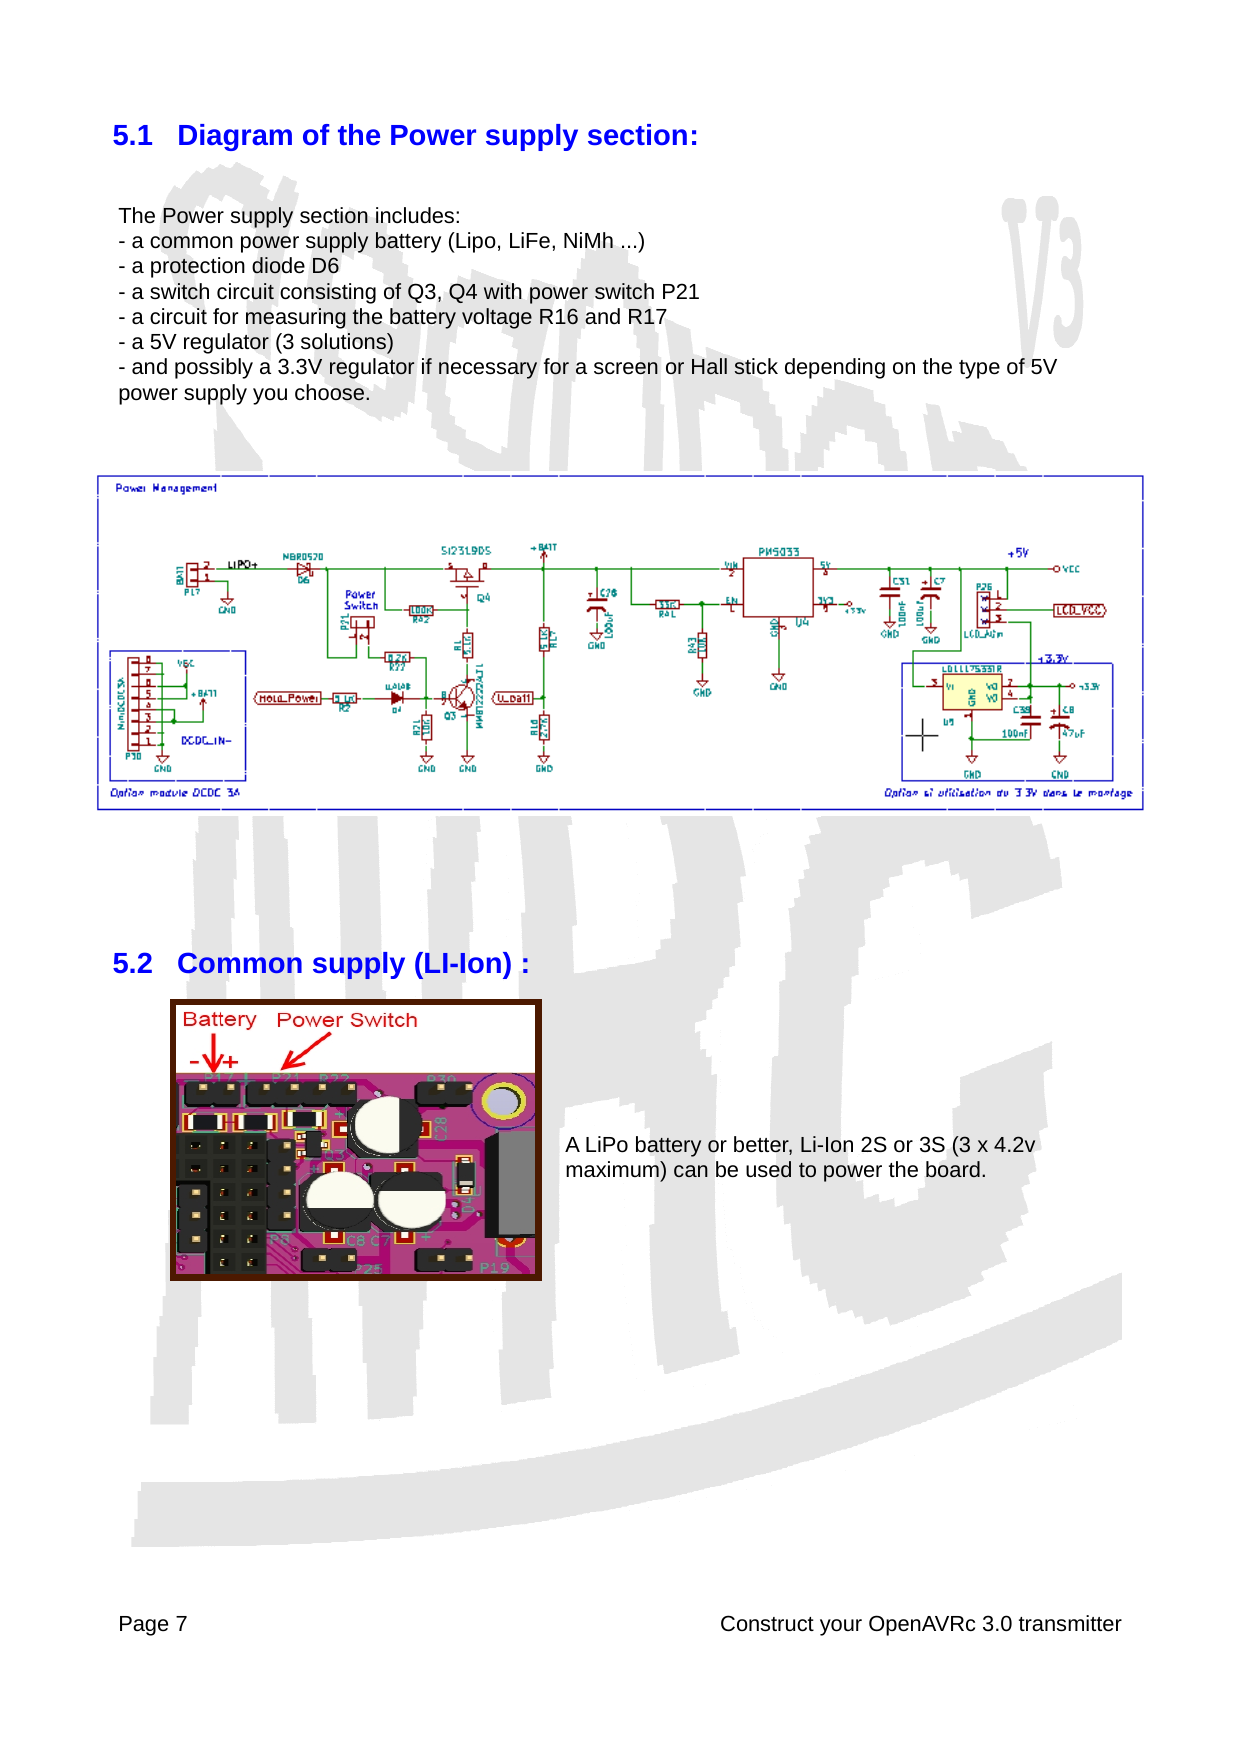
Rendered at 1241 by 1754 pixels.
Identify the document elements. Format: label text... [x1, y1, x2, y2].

subtitle 5.2 Common supply (LI-Ion) : [112, 946, 1122, 979]
text - a 5V regulator (3 solutions) [118, 329, 1122, 354]
text The Power supply section includes: [118, 203, 1122, 228]
text [118, 1132, 170, 1182]
subtitle 5.1 Diagram of the Power supply section: [112, 118, 1122, 152]
picture [95, 471, 1146, 816]
picture [176, 1005, 535, 1274]
text - and possibly a 3.3V regulator if necessary for a screen or Hall stick depending on the type of 5V power supply you choose. [118, 354, 1122, 404]
text - a protection diode D6 [118, 253, 1122, 278]
text - a circuit for measuring the battery voltage R16 and R17 [118, 304, 1122, 329]
text - a switch circuit consisting of Q3, Q4 with power switch P21 [118, 278, 1122, 304]
text A LiPo battery or better, Li-Ion 2S or 3S (3 x 4.2v maximum) can be used to power the board. [542, 1132, 1122, 1182]
text - a common power supply battery (Lipo, LiFe, NiMh ...) [118, 228, 1122, 253]
